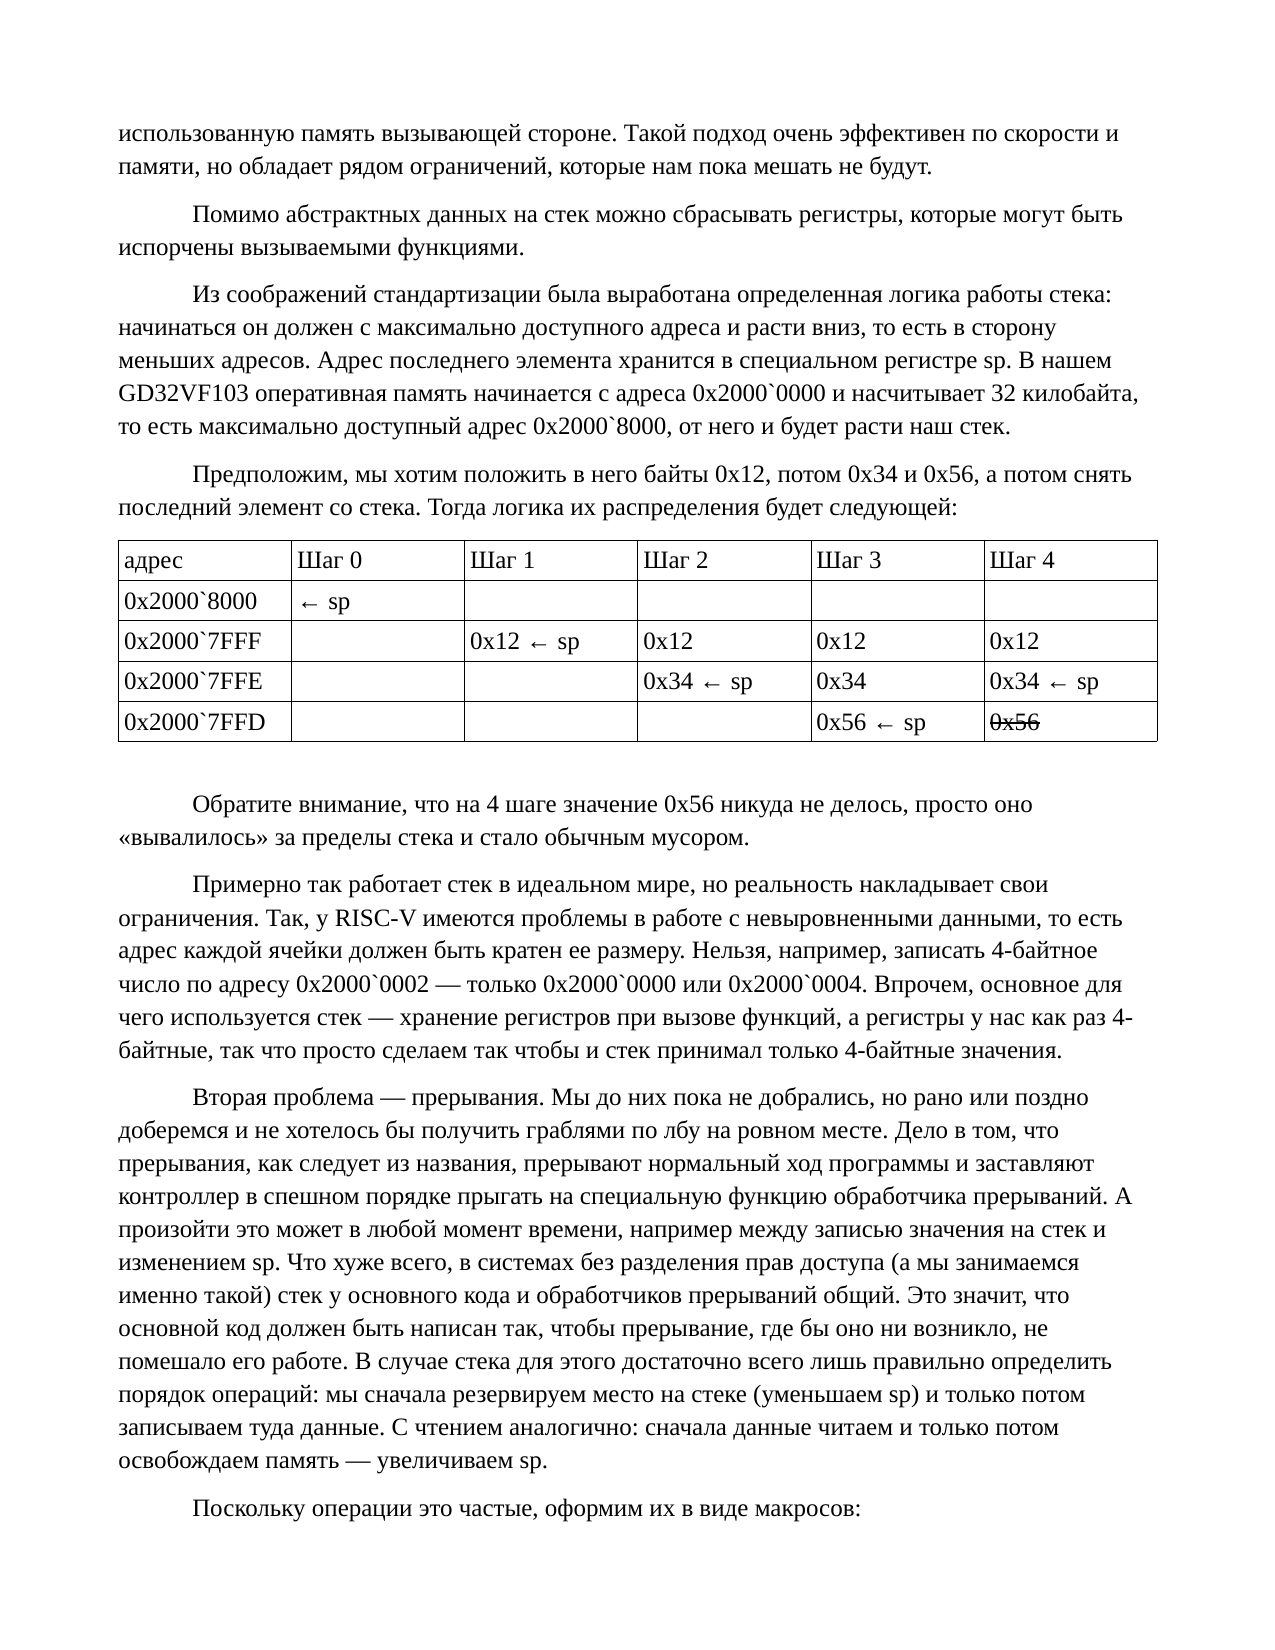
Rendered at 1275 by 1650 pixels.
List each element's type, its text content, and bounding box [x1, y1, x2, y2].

table_cell 0x34 ← sp [638, 662, 811, 701]
table_cell 0x2000`8000 [119, 581, 291, 620]
table_cell [638, 702, 811, 741]
text Помимо абстрактных данных на стек можно сбрасывать регистры, которые могут быть испорчены вызываемыми функциями. [118, 199, 1157, 261]
table_cell 0x34 [812, 662, 984, 701]
table_cell 0x56 ← sp [812, 702, 984, 741]
table_header Шаг 0 [292, 541, 464, 580]
text Обратите внимание, что на 4 шаге значение 0x56 никуда не делось, просто оно «вывалилось» за пределы стека и стало обычным мусором. [118, 789, 1157, 851]
table_header адрес [119, 541, 291, 580]
table_cell 0x12 ← sp [465, 621, 637, 661]
text Из соображений стандартизации была выработана определенная логика работы стека: начинаться он должен с максимально доступного адреса и расти вниз, то есть в сторону меньших адресов. Адрес последнего элемента хранится в специальном регистре sp. В нашем GD32VF103 оперативная память начинается с адреса 0x2000`0000 и насчитывает 32 килобайта, то есть максимально доступный адрес 0x2000`8000, от него и будет расти наш стек. [118, 279, 1157, 440]
table_cell 0x34 ← sp [985, 662, 1157, 701]
table_cell 0x12 [812, 621, 984, 661]
table_header Шаг 4 [985, 541, 1157, 580]
table_cell [465, 581, 637, 620]
table_cell [292, 662, 464, 701]
table_cell 0x2000`7FFF [119, 621, 291, 661]
table_cell [465, 662, 637, 701]
table_cell [465, 702, 637, 741]
table_header Шаг 1 [465, 541, 637, 580]
table_header Шаг 3 [812, 541, 984, 580]
table_cell 0x2000`7FFE [119, 662, 291, 701]
table_cell ← sp [292, 581, 464, 620]
table_cell [638, 581, 811, 620]
text Предположим, мы хотим положить в него байты 0x12, потом 0x34 и 0x56, а потом снять последний элемент со стека. Тогда логика их распределения будет следующей: [118, 459, 1157, 521]
table_cell 0x12 [638, 621, 811, 661]
table_cell 0x56 [985, 702, 1157, 741]
table_cell [812, 581, 984, 620]
table_cell [985, 581, 1157, 620]
text Примерно так работает стек в идеальном мире, но реальность накладывает свои ограничения. Так, у RISC-V имеются проблемы в работе с невыровненными данными, то есть адрес каждой ячейки должен быть кратен ее размеру. Нельзя, например, записать 4-байтное число по адресу 0x2000`0002 — только 0x2000`0000 или 0x2000`0004. Впрочем, основное для чего используется стек — хранение регистров при вызове функций, а регистры у нас как раз 4-байтные, так что просто сделаем так чтобы и стек принимал только 4-байтные значения. [118, 869, 1157, 1063]
table_cell [292, 621, 464, 661]
table_header Шаг 2 [638, 541, 811, 580]
table_cell 0x12 [985, 621, 1157, 661]
text Поскольку операции это частые, оформим их в виде макросов: [118, 1493, 1157, 1522]
table_cell 0x2000`7FFD [119, 702, 291, 741]
table_cell [292, 702, 464, 741]
text Вторая проблема — прерывания. Мы до них пока не добрались, но рано или поздно доберемся и не хотелось бы получить граблями по лбу на ровном месте. Дело в том, что прерывания, как следует из названия, прерывают нормальный ход программы и заставляют контроллер в спешном порядке прыгать на специальную функцию обработчика прерываний. А произойти это может в любой момент времени, например между записью значения на стек и изменением sp. Что хуже всего, в системах без разделения прав доступа (а мы занимаемся именно такой) стек у основного кода и обработчиков прерываний общий. Это значит, что основной код должен быть написан так, чтобы прерывание, где бы оно ни возникло, не помешало его работе. В случае стека для этого достаточно всего лишь правильно определить порядок операций: мы сначала резервируем место на стеке (уменьшаем sp) и только потом записываем туда данные. С чтением аналогично: сначала данные читаем и только потом освобождаем память — увеличиваем sp. [118, 1082, 1157, 1474]
text использованную память вызывающей стороне. Такой подход очень эффективен по скорости и памяти, но обладает рядом ограничений, которые нам пока мешать не будут. [118, 118, 1157, 180]
